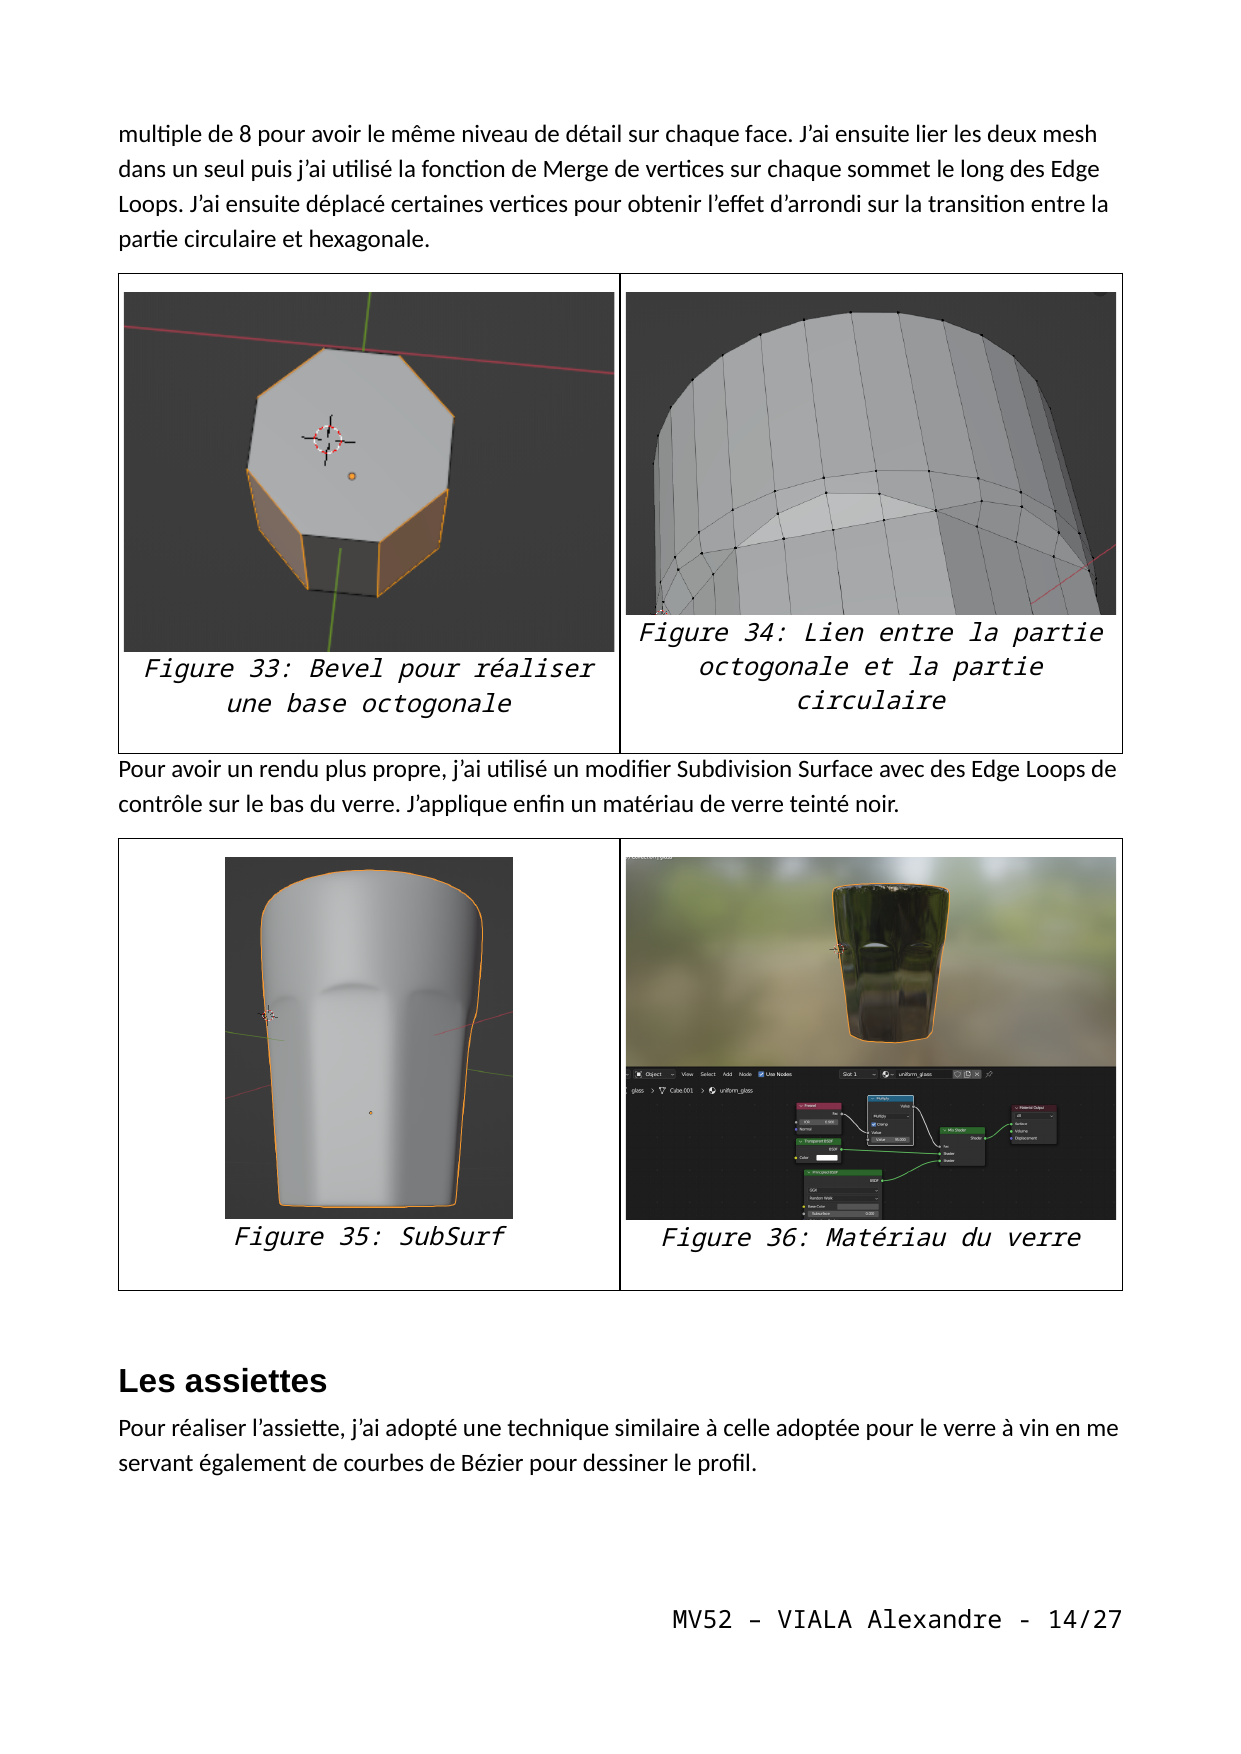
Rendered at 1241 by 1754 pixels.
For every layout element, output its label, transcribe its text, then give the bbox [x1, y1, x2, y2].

text Pour avoir un rendu plus propre, j’ai utilisé un modifier Subdivision Surface avec des Edge Loops de contrôle sur le bas du verre. J’applique enfin un matériau de verre teinté noir. [118, 754, 1122, 819]
picture [625, 292, 1117, 615]
text multiple de 8 pour avoir le même niveau de détail sur chaque face. J’ai ensuite lier les deux mesh dans un seul puis j’ai utilisé la fonction de Merge de vertices sur chaque sommet le long des Edge Loops. J’ai ensuite déplacé certaines vertices pour obtenir l’effet d’arrondi sur la transition entre la partie circulaire et hexagonale. [118, 118, 1122, 254]
table_header [119, 839, 619, 1290]
text Pour réaliser l’assiette, j’ai adopté une technique similaire à celle adoptée pour le verre à vin en me servant également de courbes de Bézier pour dessiner le profil. [118, 1412, 1122, 1478]
picture [225, 857, 513, 1219]
picture [625, 857, 1117, 1220]
table_header [119, 274, 619, 753]
table_header [621, 274, 1122, 753]
table_header [621, 839, 1122, 1290]
subtitle Les assiettes [118, 1361, 1122, 1400]
picture [123, 292, 615, 652]
